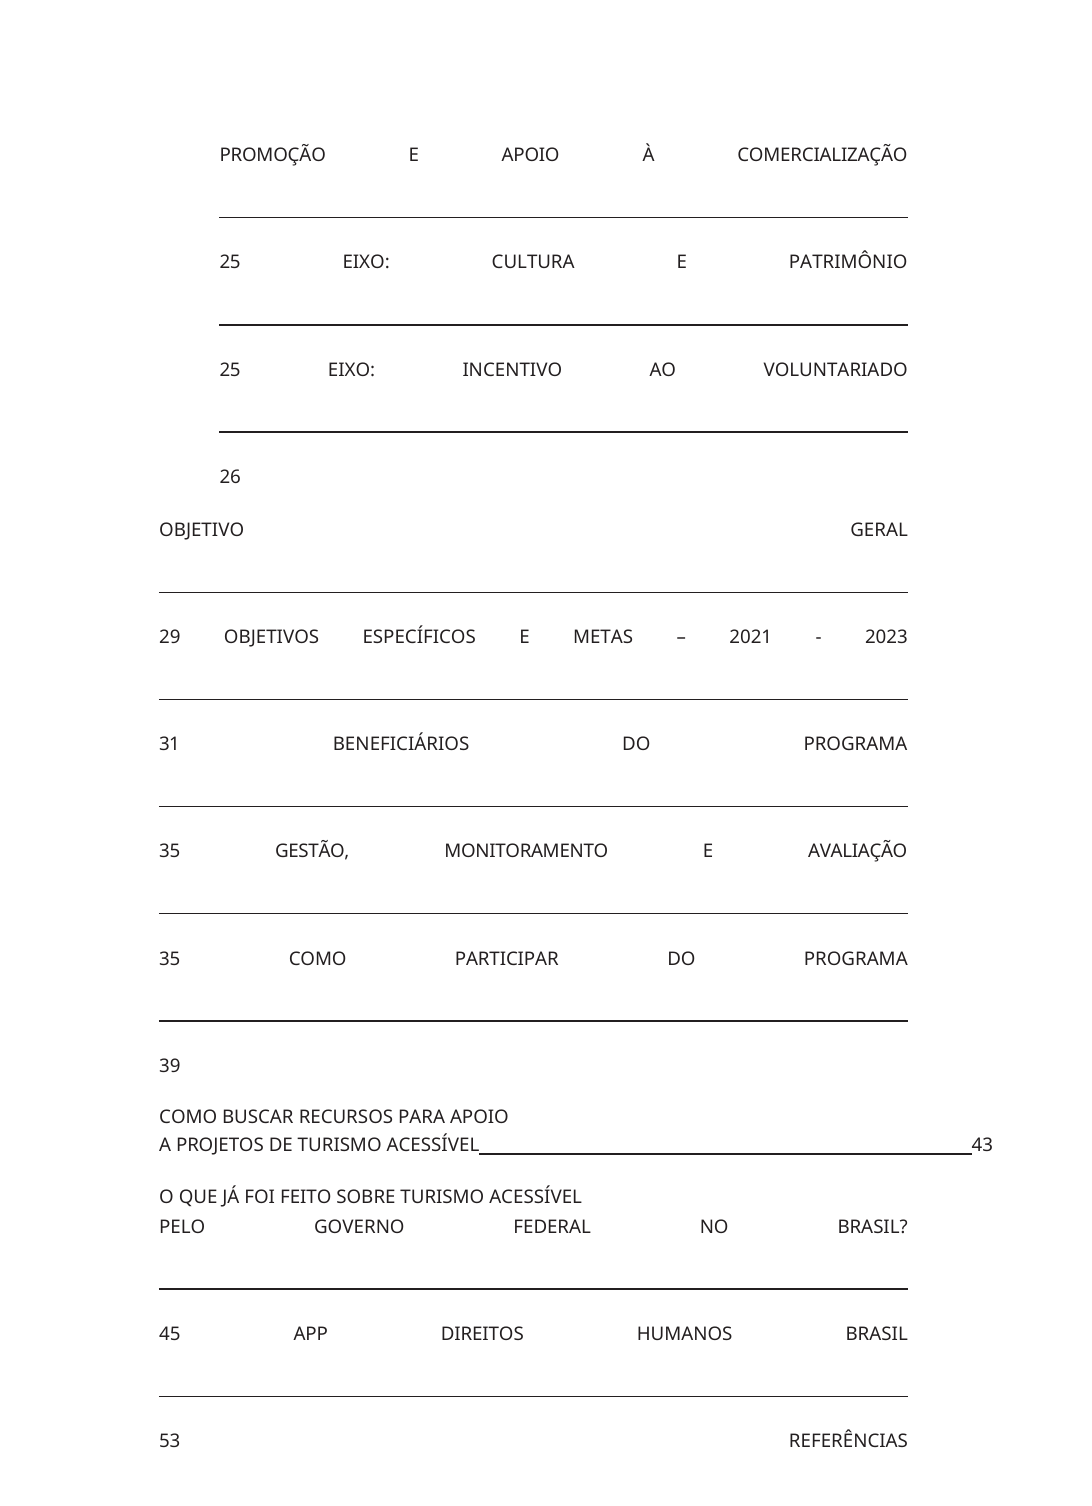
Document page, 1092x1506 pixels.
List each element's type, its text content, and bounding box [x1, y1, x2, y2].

text 45 APP DIREITOS HUMANOS BRASIL [159, 1290, 908, 1396]
text COMO BUSCAR RECURSOS PARA APOIO [159, 1105, 1023, 1128]
text A PROJETOS DE TURISMO ACESSÍVEL 43 [159, 1132, 1023, 1157]
text 29 OBJETIVOS ESPECÍFICOS E METAS – 2021 - 2023 [159, 593, 908, 699]
text 39 [159, 1022, 908, 1077]
text 35 COMO PARTICIPAR DO PROGRAMA [159, 914, 908, 1020]
text O QUE JÁ FOI FEITO SOBRE TURISMO ACESSÍVEL [159, 1183, 1023, 1209]
text EIXO: INFORMAÇÕES TURÍSTICAS 23 EIXO: SERVIÇOS TURÍSTICOS 23 EIXO: INFRAESTRUTURA TURÍSTICA E DE APOIO AO TURISMO 24 EIXO: PROMOÇÃO E APOIO À COMERCIALIZAÇÃO 25 EIXO: CULTURA E PATRIMÔNIO 25 EIXO: INCENTIVO AO VOLUNTARIADO 26 [219, 218, 908, 324]
text 35 GESTÃO, MONITORAMENTO E AVALIAÇÃO [159, 807, 908, 913]
text 53 REFERÊNCIAS [159, 1397, 908, 1453]
text 31 BENEFICIÁRIOS DO PROGRAMA [159, 700, 908, 806]
text PELO GOVERNO FEDERAL NO BRASIL? [159, 1213, 908, 1288]
text EIXO: INFORMAÇÕES TURÍSTICAS 23 EIXO: SERVIÇOS TURÍSTICOS 23 EIXO: INFRAESTRUTURA TURÍSTICA E DE APOIO AO TURISMO 24 EIXO: PROMOÇÃO E APOIO À COMERCIALIZAÇÃO 25 EIXO: CULTURA E PATRIMÔNIO 25 EIXO: INCENTIVO AO VOLUNTARIADO 26 [219, 142, 908, 217]
text EIXO: INFORMAÇÕES TURÍSTICAS 23 EIXO: SERVIÇOS TURÍSTICOS 23 EIXO: INFRAESTRUTURA TURÍSTICA E DE APOIO AO TURISMO 24 EIXO: PROMOÇÃO E APOIO À COMERCIALIZAÇÃO 25 EIXO: CULTURA E PATRIMÔNIO 25 EIXO: INCENTIVO AO VOLUNTARIADO 26 [219, 433, 908, 488]
text OBJETIVO GERAL [159, 516, 908, 592]
text EIXO: INFORMAÇÕES TURÍSTICAS 23 EIXO: SERVIÇOS TURÍSTICOS 23 EIXO: INFRAESTRUTURA TURÍSTICA E DE APOIO AO TURISMO 24 EIXO: PROMOÇÃO E APOIO À COMERCIALIZAÇÃO 25 EIXO: CULTURA E PATRIMÔNIO 25 EIXO: INCENTIVO AO VOLUNTARIADO 26 [219, 326, 908, 431]
